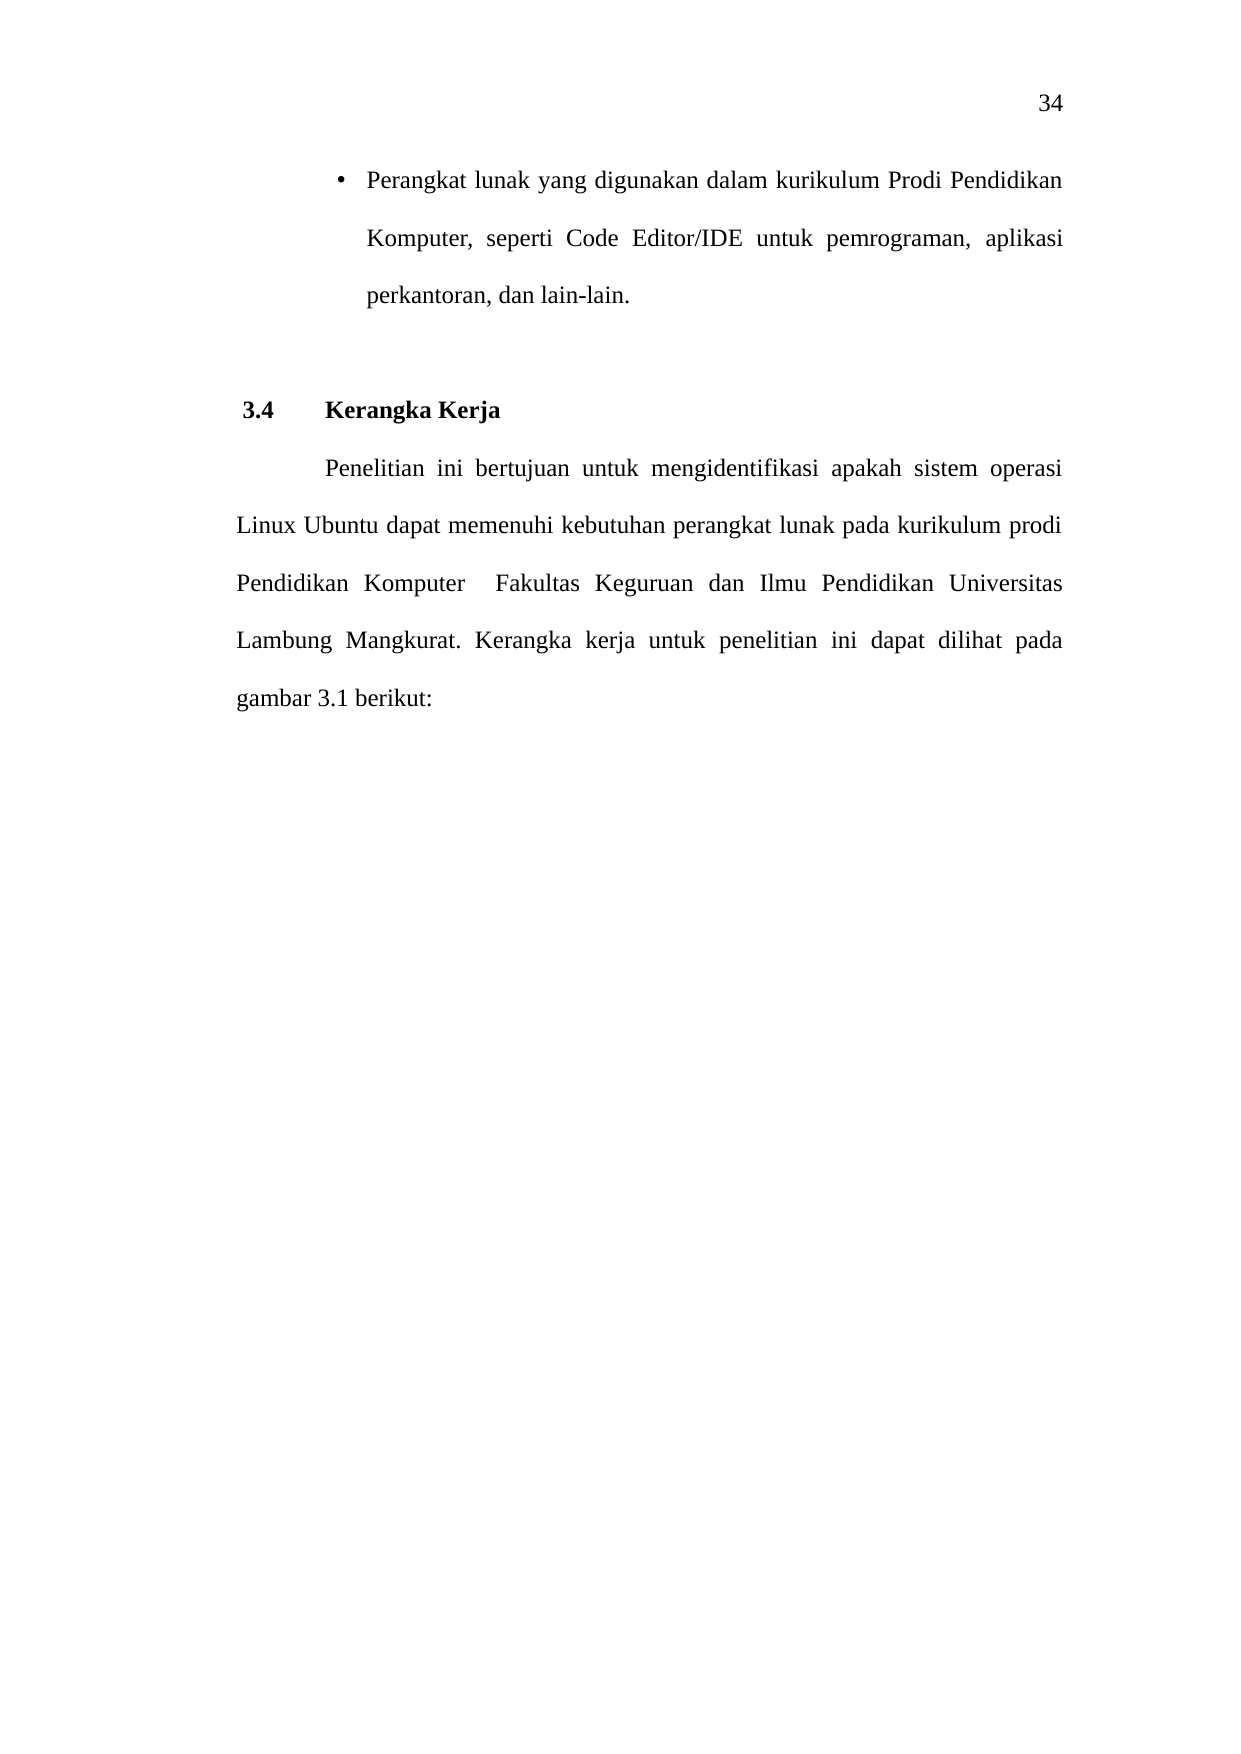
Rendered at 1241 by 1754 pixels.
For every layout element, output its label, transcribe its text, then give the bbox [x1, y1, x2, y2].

subtitle Kerangka Kerja [236, 395, 1063, 424]
list Perangkat lunak yang digunakan dalam kurikulum Prodi Pendidikan Komputer, seperti Code Editor/IDE untuk pemrograman, aplikasi perkantoran, dan lain-lain. [337, 165, 1063, 309]
text Penelitian ini bertujuan untuk mengidentifikasi apakah sistem operasi Linux Ubuntu dapat memenuhi kebutuhan perangkat lunak pada kurikulum prodi Pendidikan Komputer Fakultas Keguruan dan Ilmu Pendidikan Universitas Lambung Mangkurat. Kerangka kerja untuk penelitian ini dapat dilihat pada gambar 3.1 berikut: [236, 453, 1063, 712]
